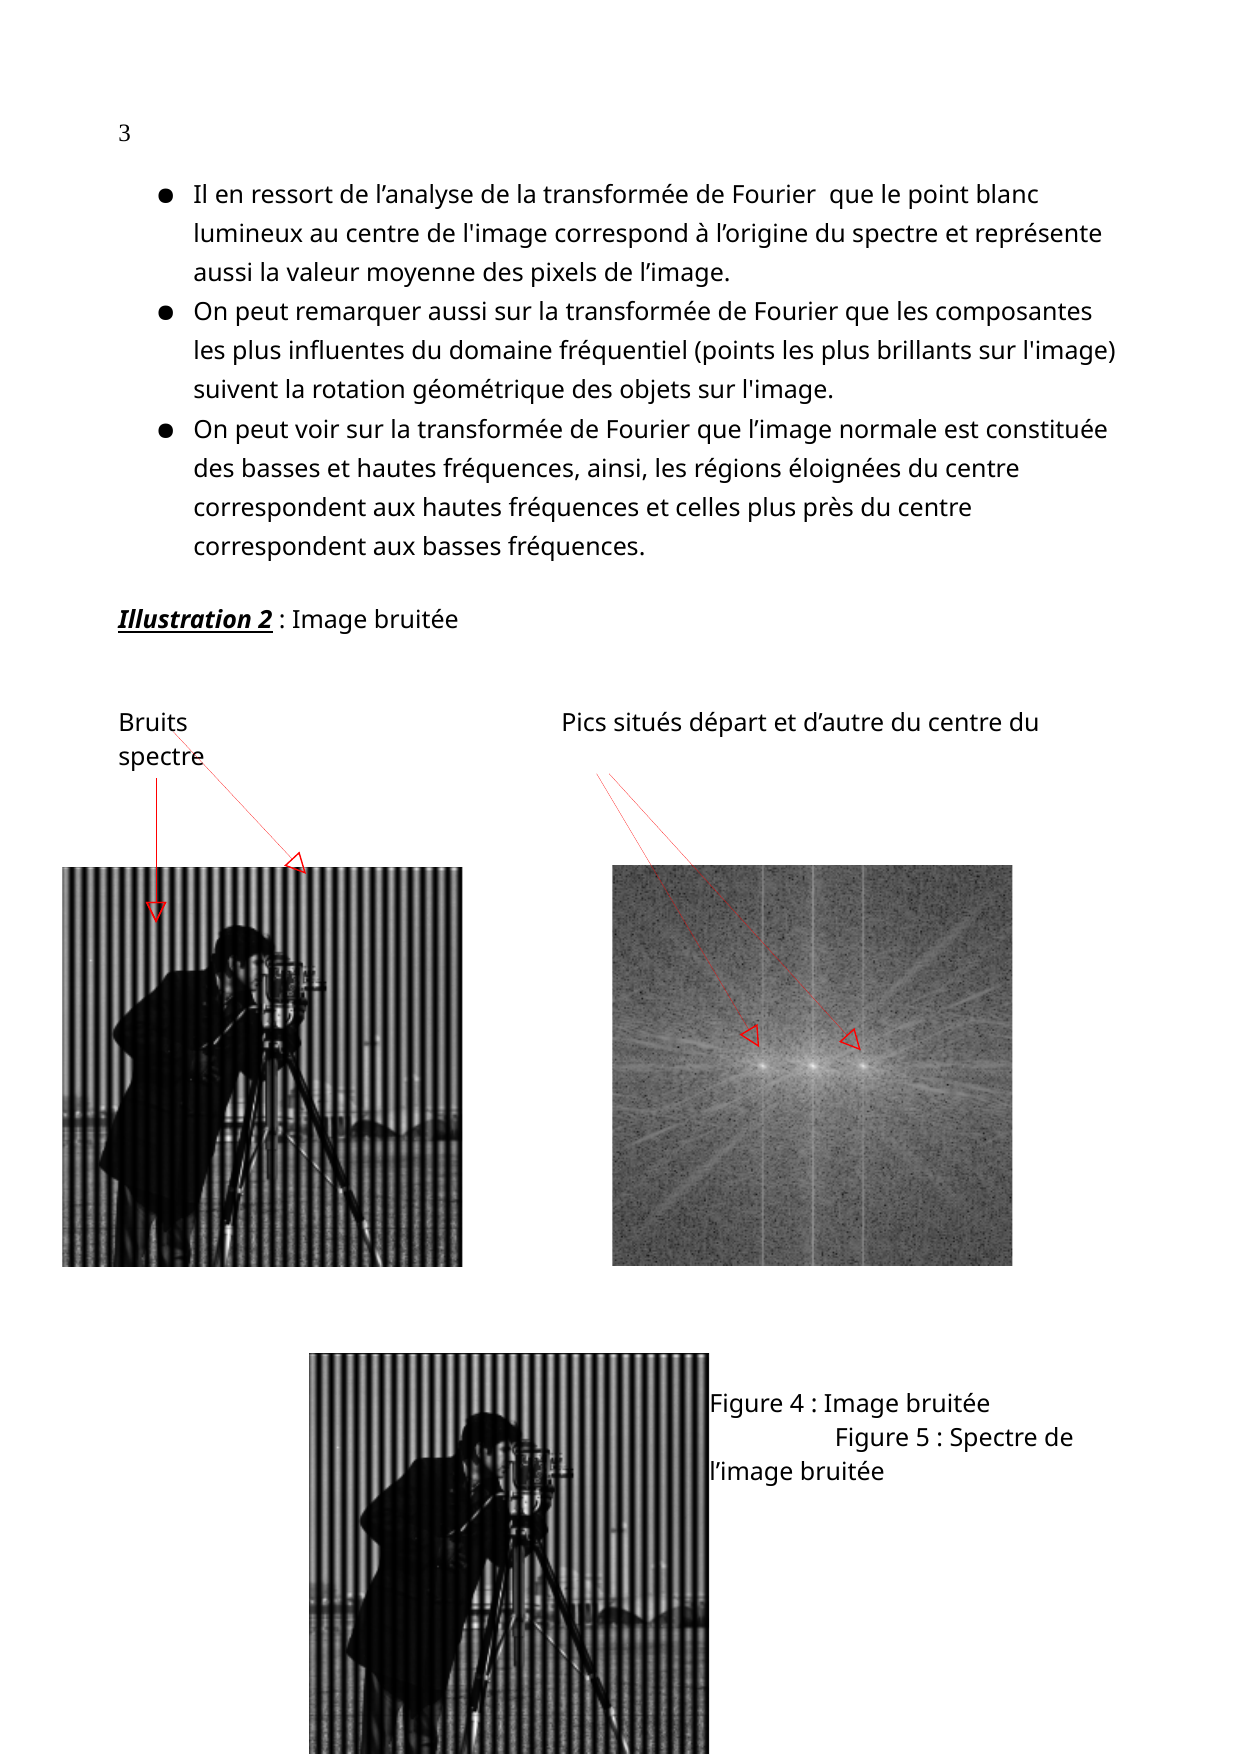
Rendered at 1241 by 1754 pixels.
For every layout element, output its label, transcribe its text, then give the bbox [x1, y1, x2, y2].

list Il en ressort de l’analyse de la transformée de Fourier que le point blanc lumineux au centre de l'image correspond à l’origine du spectre et représente aussi la valeur moyenne des pixels de l’image. [156, 176, 1122, 289]
picture [62, 867, 463, 1267]
picture [843, 1032, 858, 1047]
list On peut voir sur la transformée de Fourier que l’image normale est constituée des basses et hautes fréquences, ainsi, les régions éloignées du centre correspondent aux hautes fréquences et celles plus près du centre correspondent aux basses fréquences. [156, 411, 1122, 563]
text Figure 4 : Image bruitée Figure 5 : Spectre de l’image bruitée [710, 1386, 1122, 1488]
picture [744, 1028, 757, 1043]
text Bruits Pics situés départ et d’autre du centre du spectre [118, 704, 1122, 772]
list On peut remarquer aussi sur la transformée de Fourier que les composantes les plus influentes du domaine fréquentiel (points les plus brillants sur l'image) suivent la rotation géométrique des objets sur l'image. [156, 294, 1122, 406]
picture [149, 904, 163, 917]
picture [612, 865, 1013, 1266]
text [118, 1386, 309, 1488]
text Illustration 2 : Image bruitée [118, 602, 1122, 636]
picture [309, 1353, 710, 1754]
